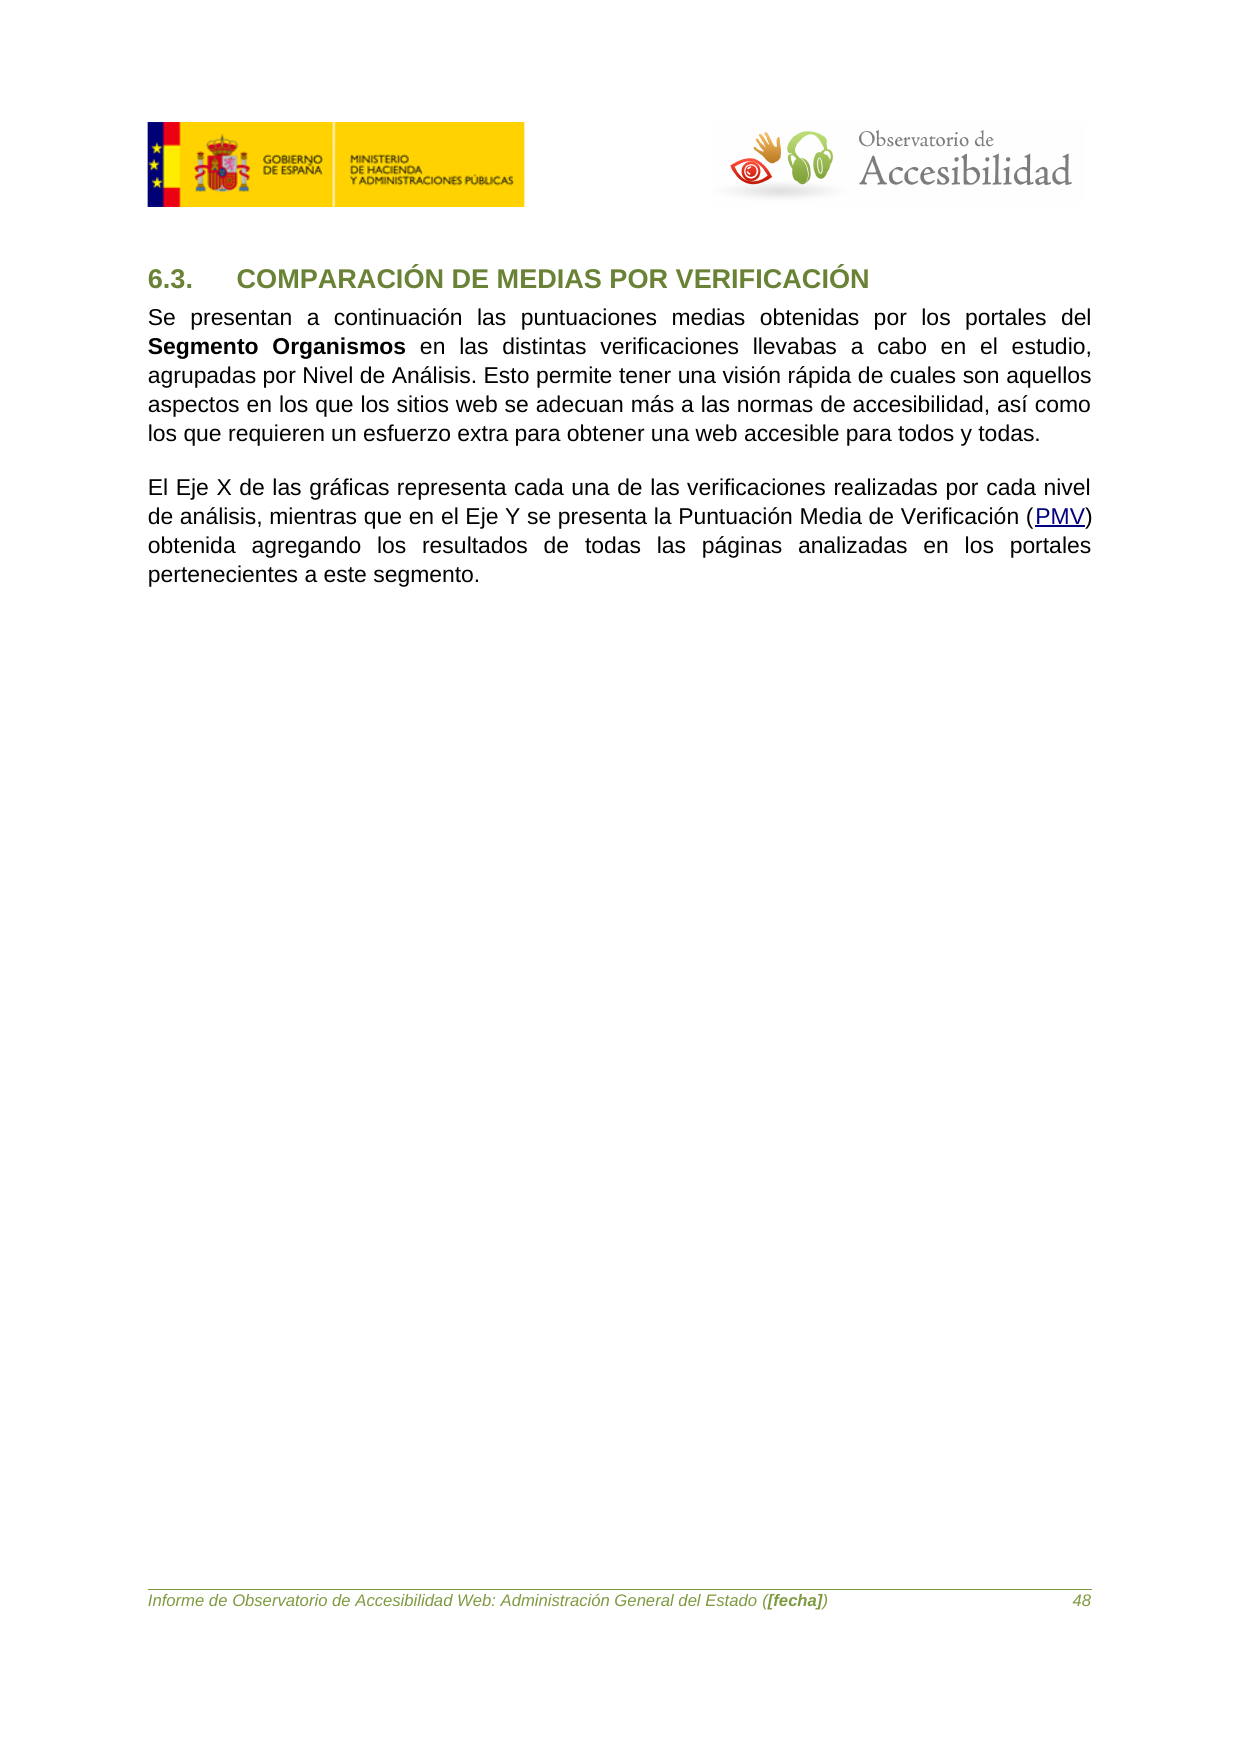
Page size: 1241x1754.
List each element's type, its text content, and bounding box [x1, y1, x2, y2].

text El Eje X de las gráficas representa cada una de las verificaciones realizadas por cada nivel de análisis, mientras que en el Eje Y se presenta la Puntuación Media de Verificación (PMV) obtenida agregando los resultados de todas las páginas analizadas en los portales pertenecientes a este segmento. [148, 474, 1092, 587]
text Se presentan a continuación las puntuaciones medias obtenidas por los portales del Segmento Organismos en las distintas verificaciones llevabas a cabo en el estudio, agrupadas por Nivel de Análisis. Esto permite tener una visión rápida de cuales son aquellos aspectos en los que los sitios web se adecuan más a las normas de accesibilidad, así como los que requieren un esfuerzo extra para obtener una web accesible para todos y todas. [148, 304, 1092, 446]
list Comparación de medias por verificación [148, 263, 1092, 294]
picture [147, 122, 525, 207]
picture [710, 122, 1086, 205]
